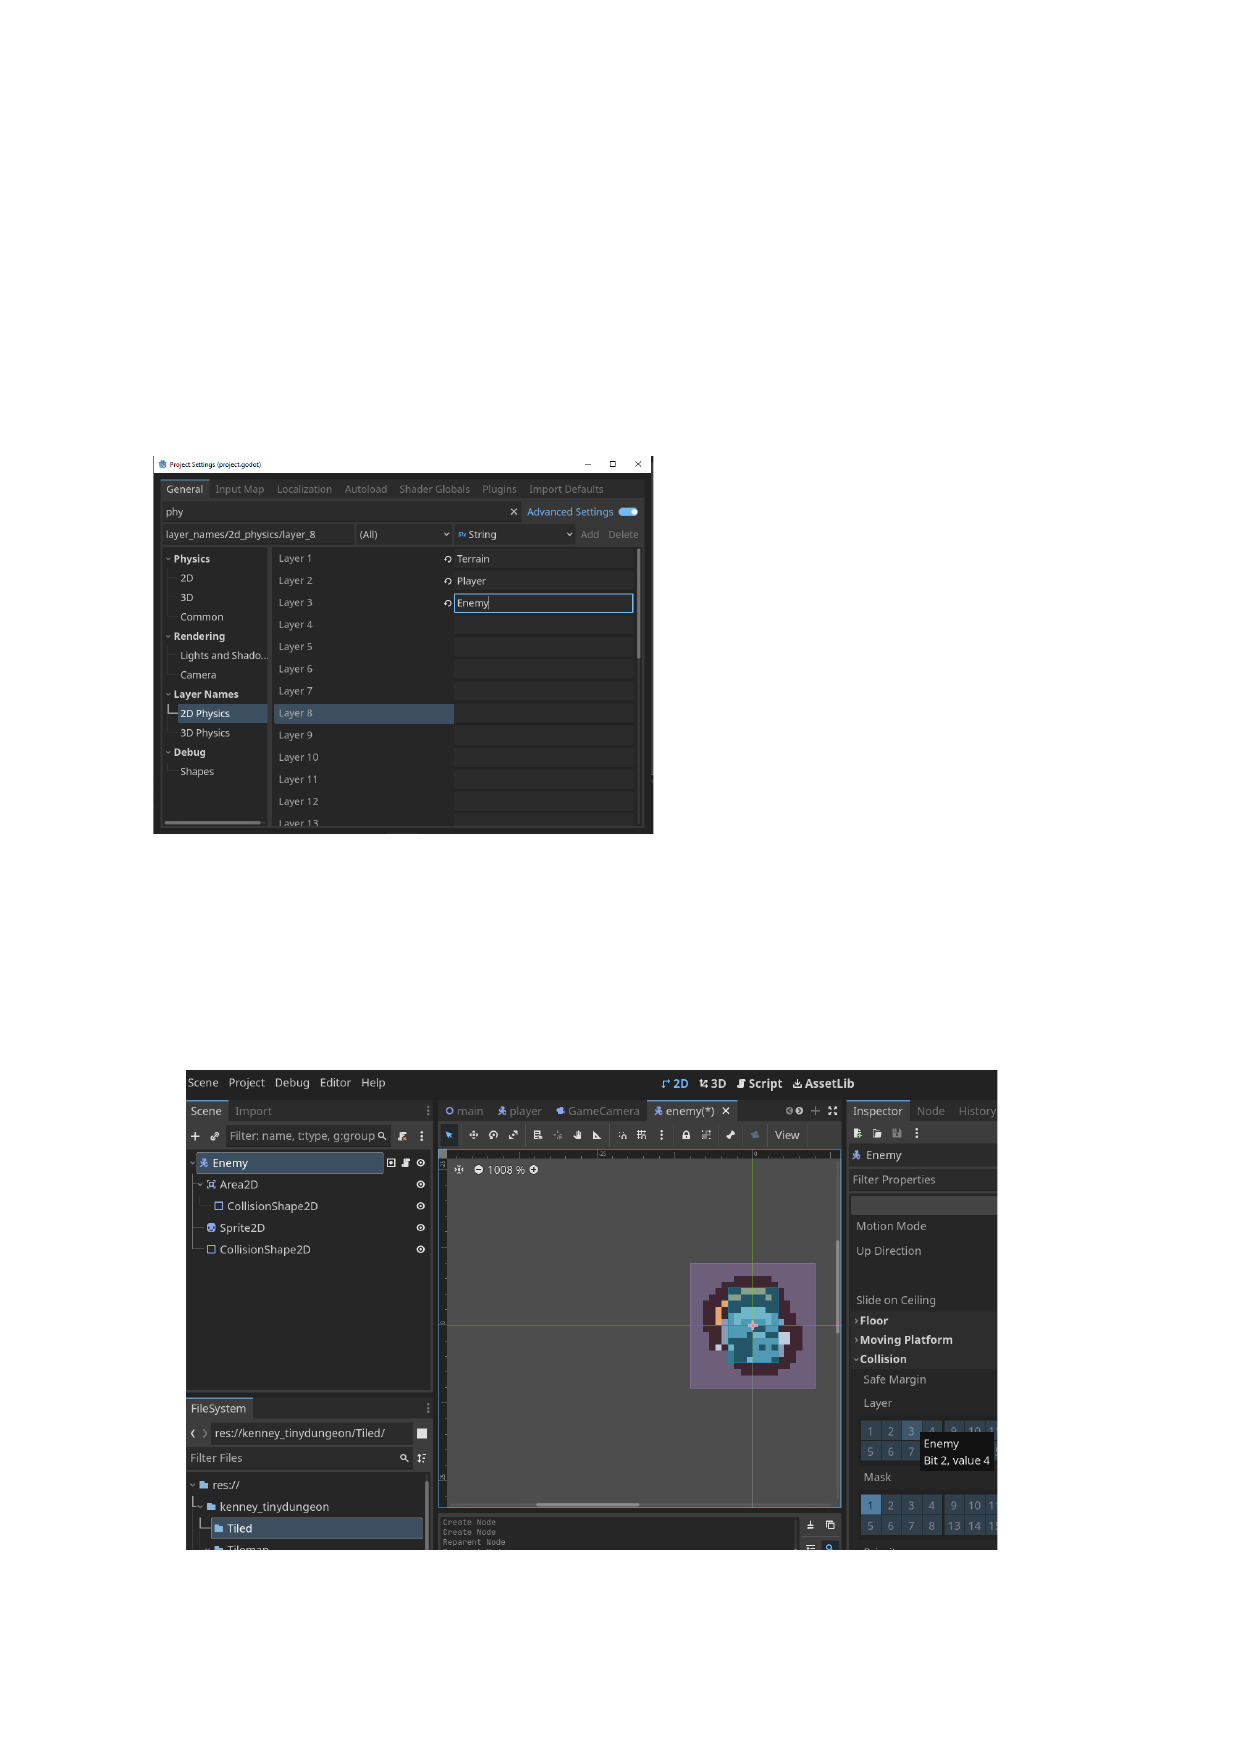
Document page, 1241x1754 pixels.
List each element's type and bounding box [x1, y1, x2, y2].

picture [186, 1070, 998, 1550]
picture [153, 456, 654, 834]
